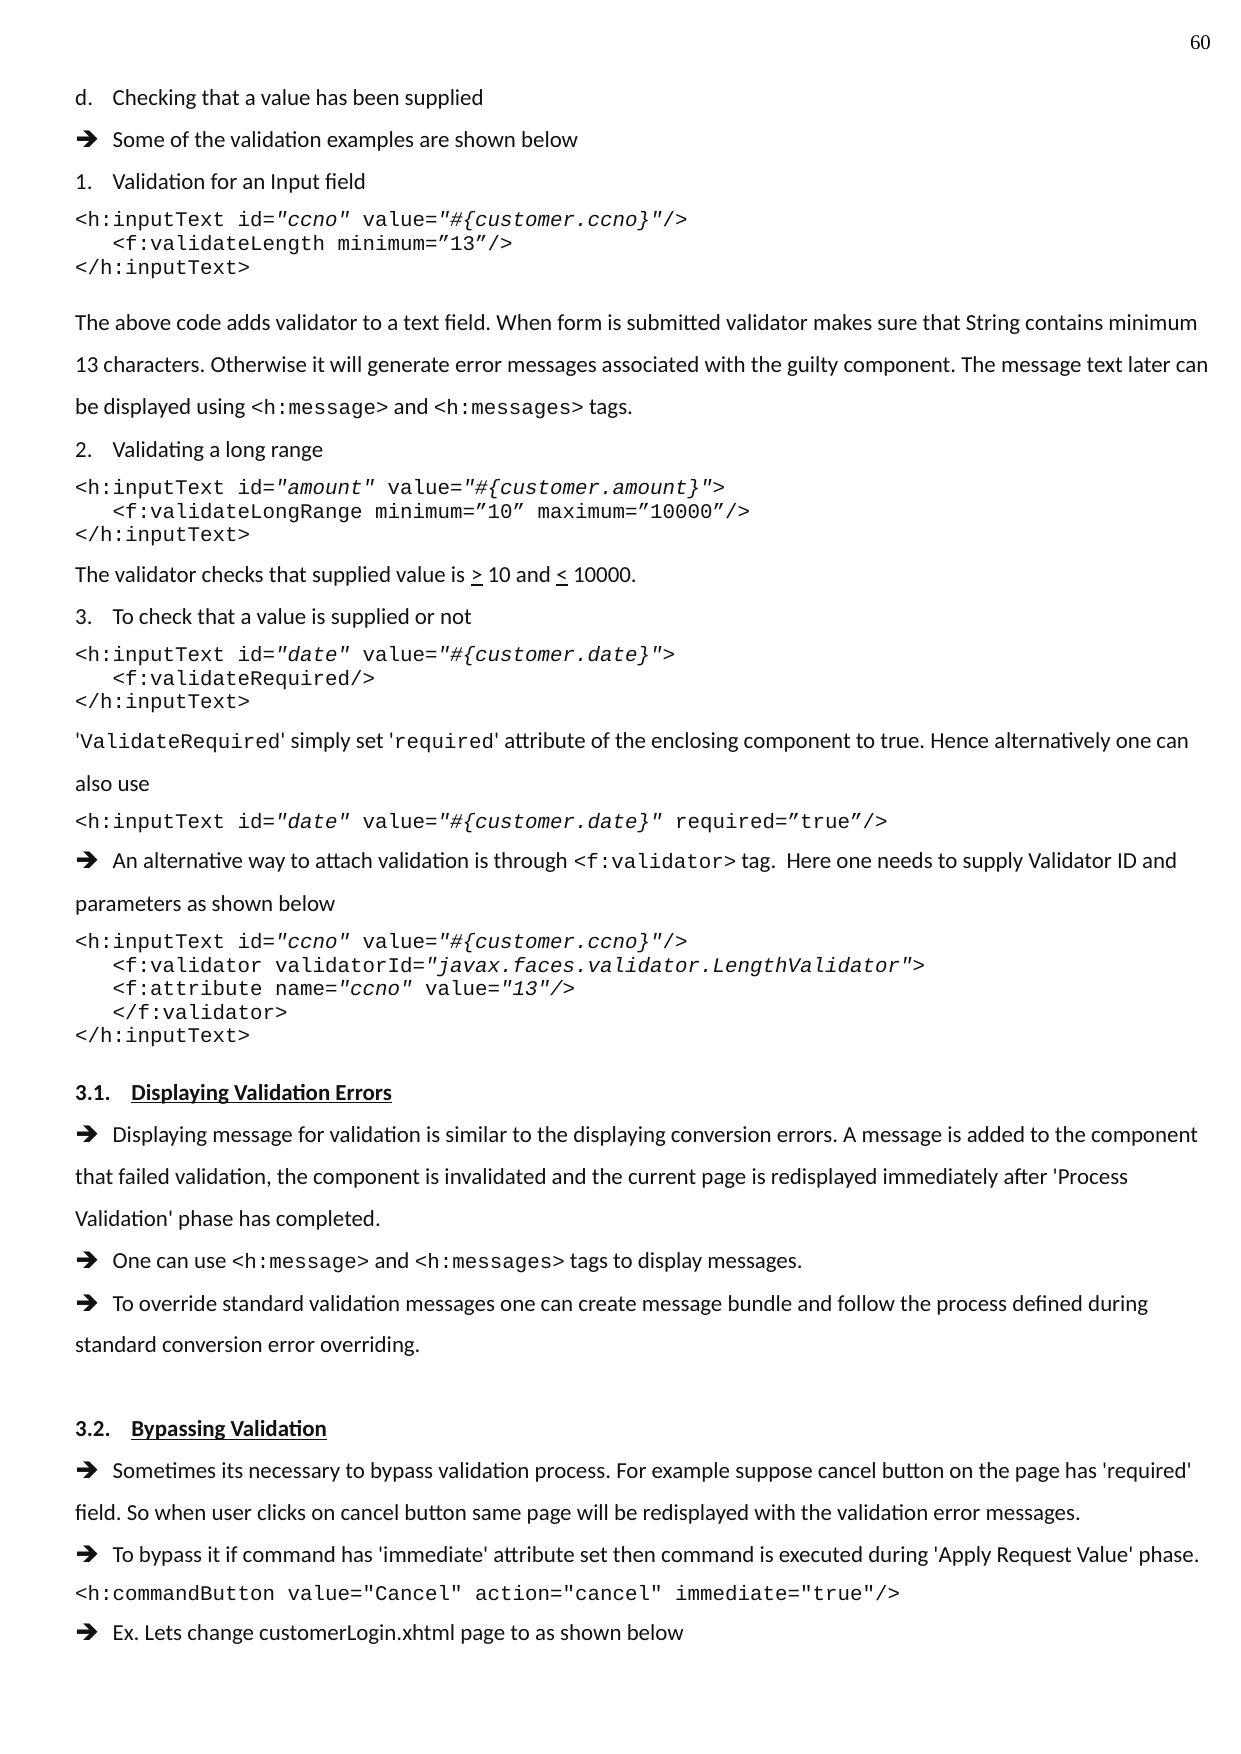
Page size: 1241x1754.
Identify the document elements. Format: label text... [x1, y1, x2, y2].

list Some of the validation examples are shown below [75, 126, 1211, 153]
text </h:inputText> [75, 257, 1211, 280]
text <f:validateRequired/> [75, 667, 1211, 691]
text <h:inputText id="amount" value="#{customer.amount}"> [75, 477, 1211, 501]
text <f:validateLongRange minimum=”10” maximum=”10000”/> [75, 501, 1211, 524]
text <f:attribute name="ccno" value="13"/> [75, 978, 1211, 1002]
text </f:validator> [75, 1002, 1211, 1026]
text <h:commandButton value="Cancel" action="cancel" immediate="true"/> [75, 1582, 1211, 1606]
list One can use <h:message> and <h:messages> tags to display messages. [75, 1246, 1211, 1274]
text <h:inputText id="date" value="#{customer.date}"> [75, 644, 1211, 667]
list To override standard validation messages one can create message bundle and follow the process defined during standard conversion error overriding. [75, 1289, 1211, 1359]
text </h:inputText> [75, 524, 1211, 548]
list To bypass it if command has 'immediate' attribute set then command is executed during 'Apply Request Value' phase. [75, 1541, 1211, 1568]
list 1. Validation for an Input field [75, 167, 1211, 196]
text <f:validator validatorId="javax.faces.validator.LengthValidator"> [75, 954, 1211, 978]
text 2. Validating a long range [75, 435, 1211, 463]
list Ex. Lets change customerLogin.xhtml page to as shown below [75, 1618, 1211, 1646]
list An alternative way to attach validation is through <f:validator> tag. Here one needs to supply Validator ID and parameters as shown below [75, 846, 1211, 917]
text 3. To check that a value is supplied or not [75, 602, 1211, 630]
text <h:inputText id="ccno" value="#{customer.ccno}"/> [75, 209, 1211, 233]
text <h:inputText id="date" value="#{customer.date}" required=”true”/> [75, 811, 1211, 835]
text The above code adds validator to a text field. When form is submitted validator makes sure that String contains minimum 13 characters. Otherwise it will generate error messages associated with the guilty component. The message text later can be displayed using <h:message> and <h:messages> tags. [75, 308, 1211, 421]
text <h:inputText id="ccno" value="#{customer.ccno}"/> [75, 931, 1211, 954]
list Sometimes its necessary to bypass validation process. For example suppose cancel button on the page has 'required' field. So when user clicks on cancel button same page will be redisplayed with the validation error messages. [75, 1457, 1211, 1527]
text d. Checking that a value has been supplied [75, 83, 1211, 112]
text 3.1. Displaying Validation Errors [75, 1078, 1211, 1106]
text </h:inputText> [75, 1026, 1211, 1049]
text 'ValidateRequired' simply set 'required' attribute of the enclosing component to true. Hence alternatively one can also use [75, 727, 1211, 797]
text <f:validateLength minimum=”13”/> [75, 233, 1211, 257]
text The validator checks that supplied value is > 10 and < 10000. [75, 560, 1211, 588]
text 3.2. Bypassing Validation [75, 1414, 1211, 1443]
text </h:inputText> [75, 691, 1211, 715]
list Displaying message for validation is similar to the displaying conversion errors. A message is added to the component that failed validation, the component is invalidated and the current page is redisplayed immediately after 'Process Validation' phase has completed. [75, 1120, 1211, 1232]
